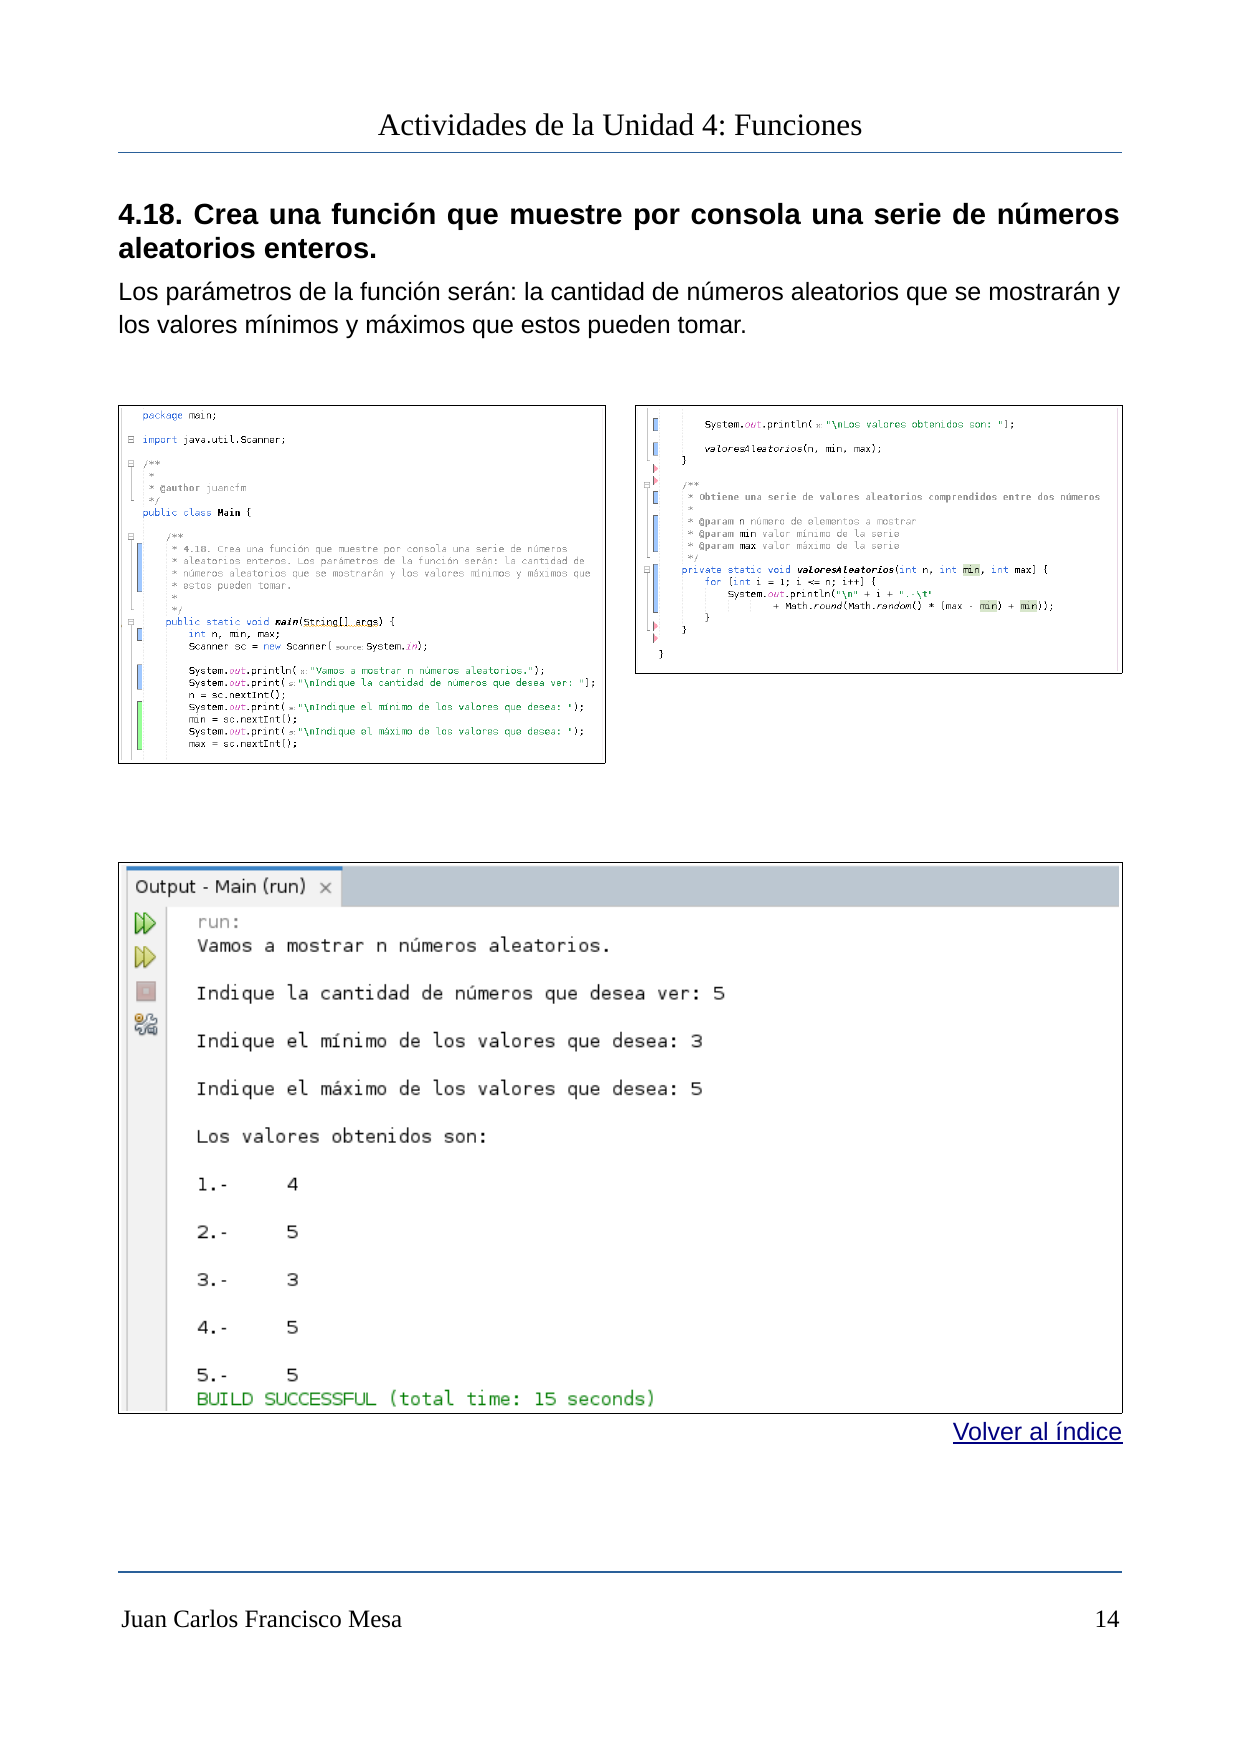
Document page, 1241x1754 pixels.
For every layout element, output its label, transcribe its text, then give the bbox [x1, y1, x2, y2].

picture [121, 865, 1119, 1411]
text [119, 863, 1122, 1413]
subtitle 4.18. Crea una función que muestre por consola una serie de números aleatorios enteros. [118, 197, 1122, 264]
picture [637, 408, 1119, 671]
text Volver al índice [118, 1414, 1122, 1446]
text Los parámetros de la función serán: la cantidad de números aleatorios que se mostrarán y los valores mínimos y máximos que estos pueden tomar. [118, 277, 1122, 339]
picture [121, 408, 603, 760]
